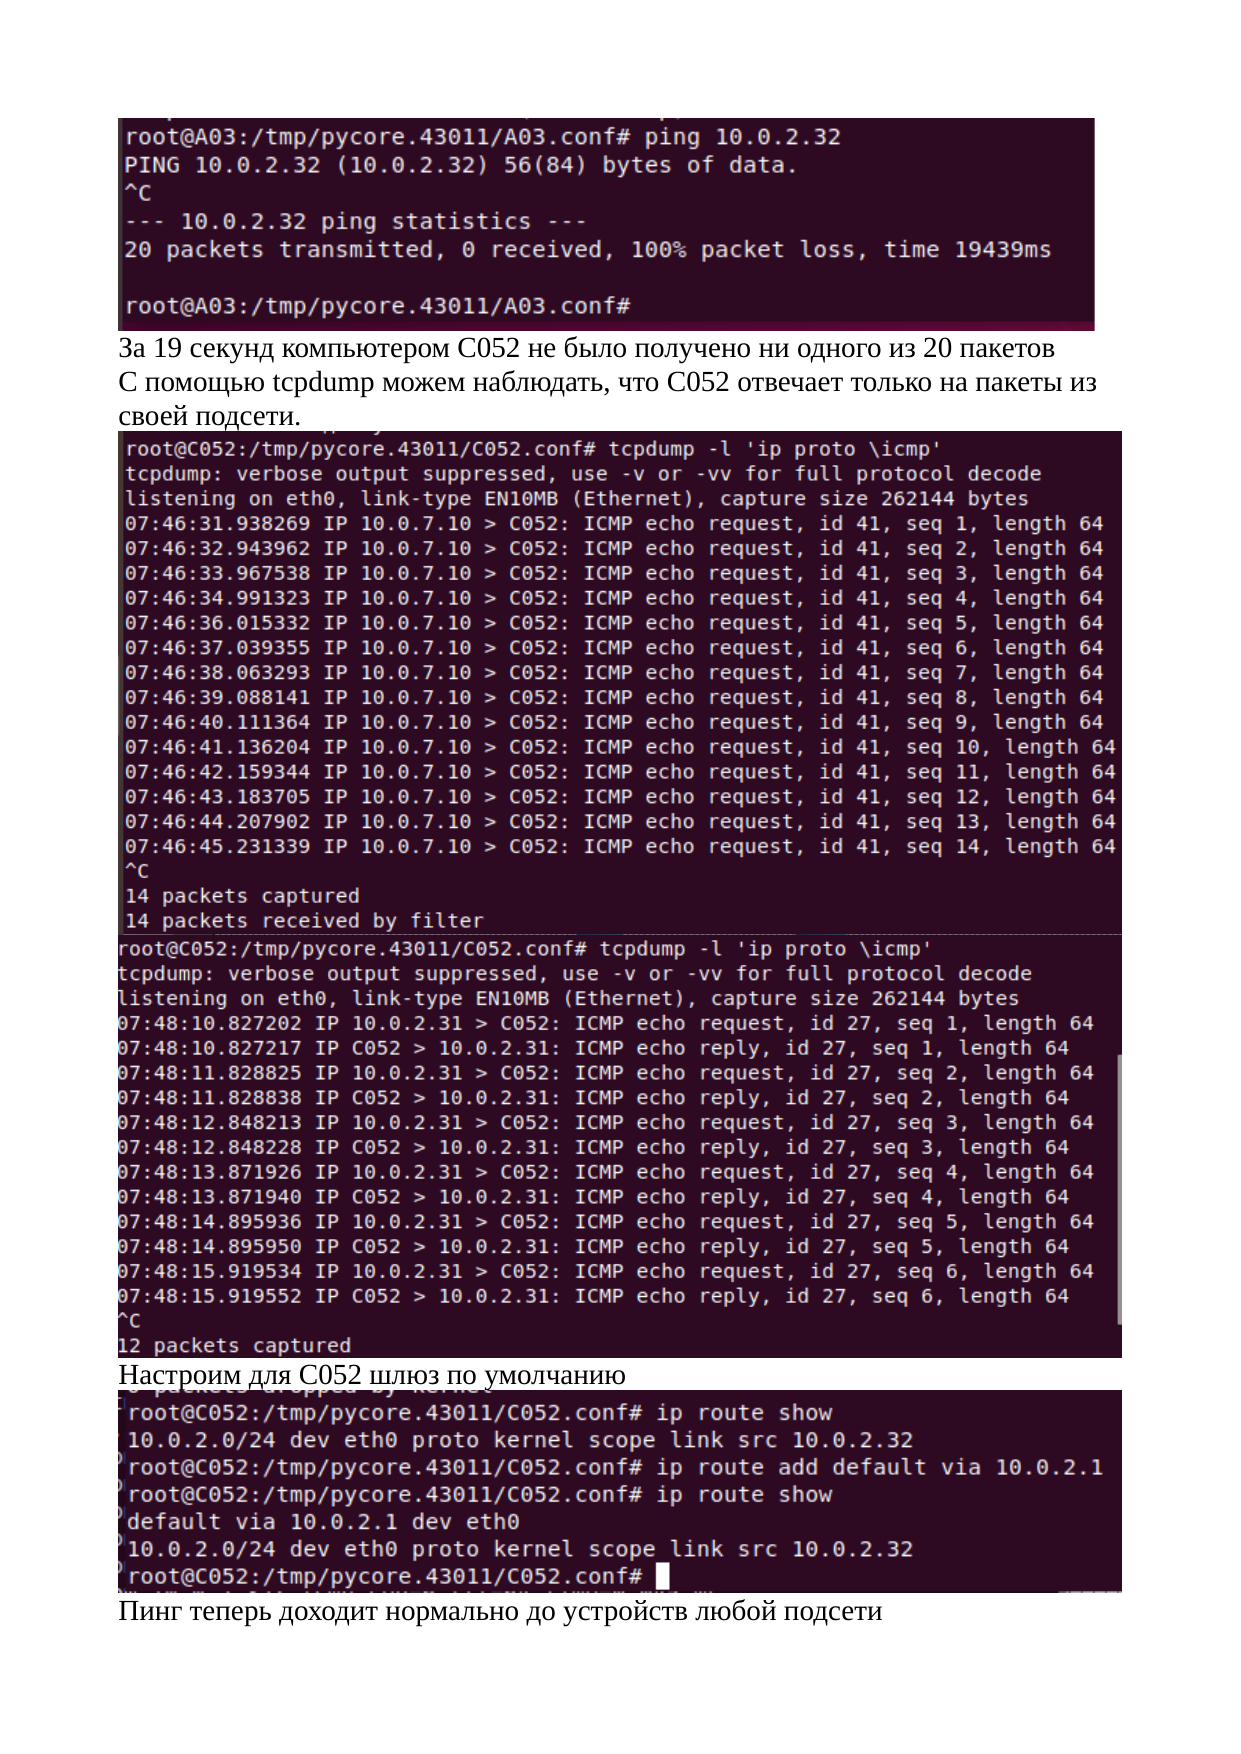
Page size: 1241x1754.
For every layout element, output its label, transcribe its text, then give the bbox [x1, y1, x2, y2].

text За 19 секунд компьютером С052 не было получено ни одного из 20 пакетов [118, 331, 1122, 364]
text С помощью tcpdump можем наблюдать, что С052 отвечает только на пакеты из своей подсети. [118, 364, 1122, 431]
text Настроим для С052 шлюз по умолчанию [118, 1358, 1122, 1390]
text Пинг теперь доходит нормально до устройств любой подсети [118, 1593, 1122, 1626]
